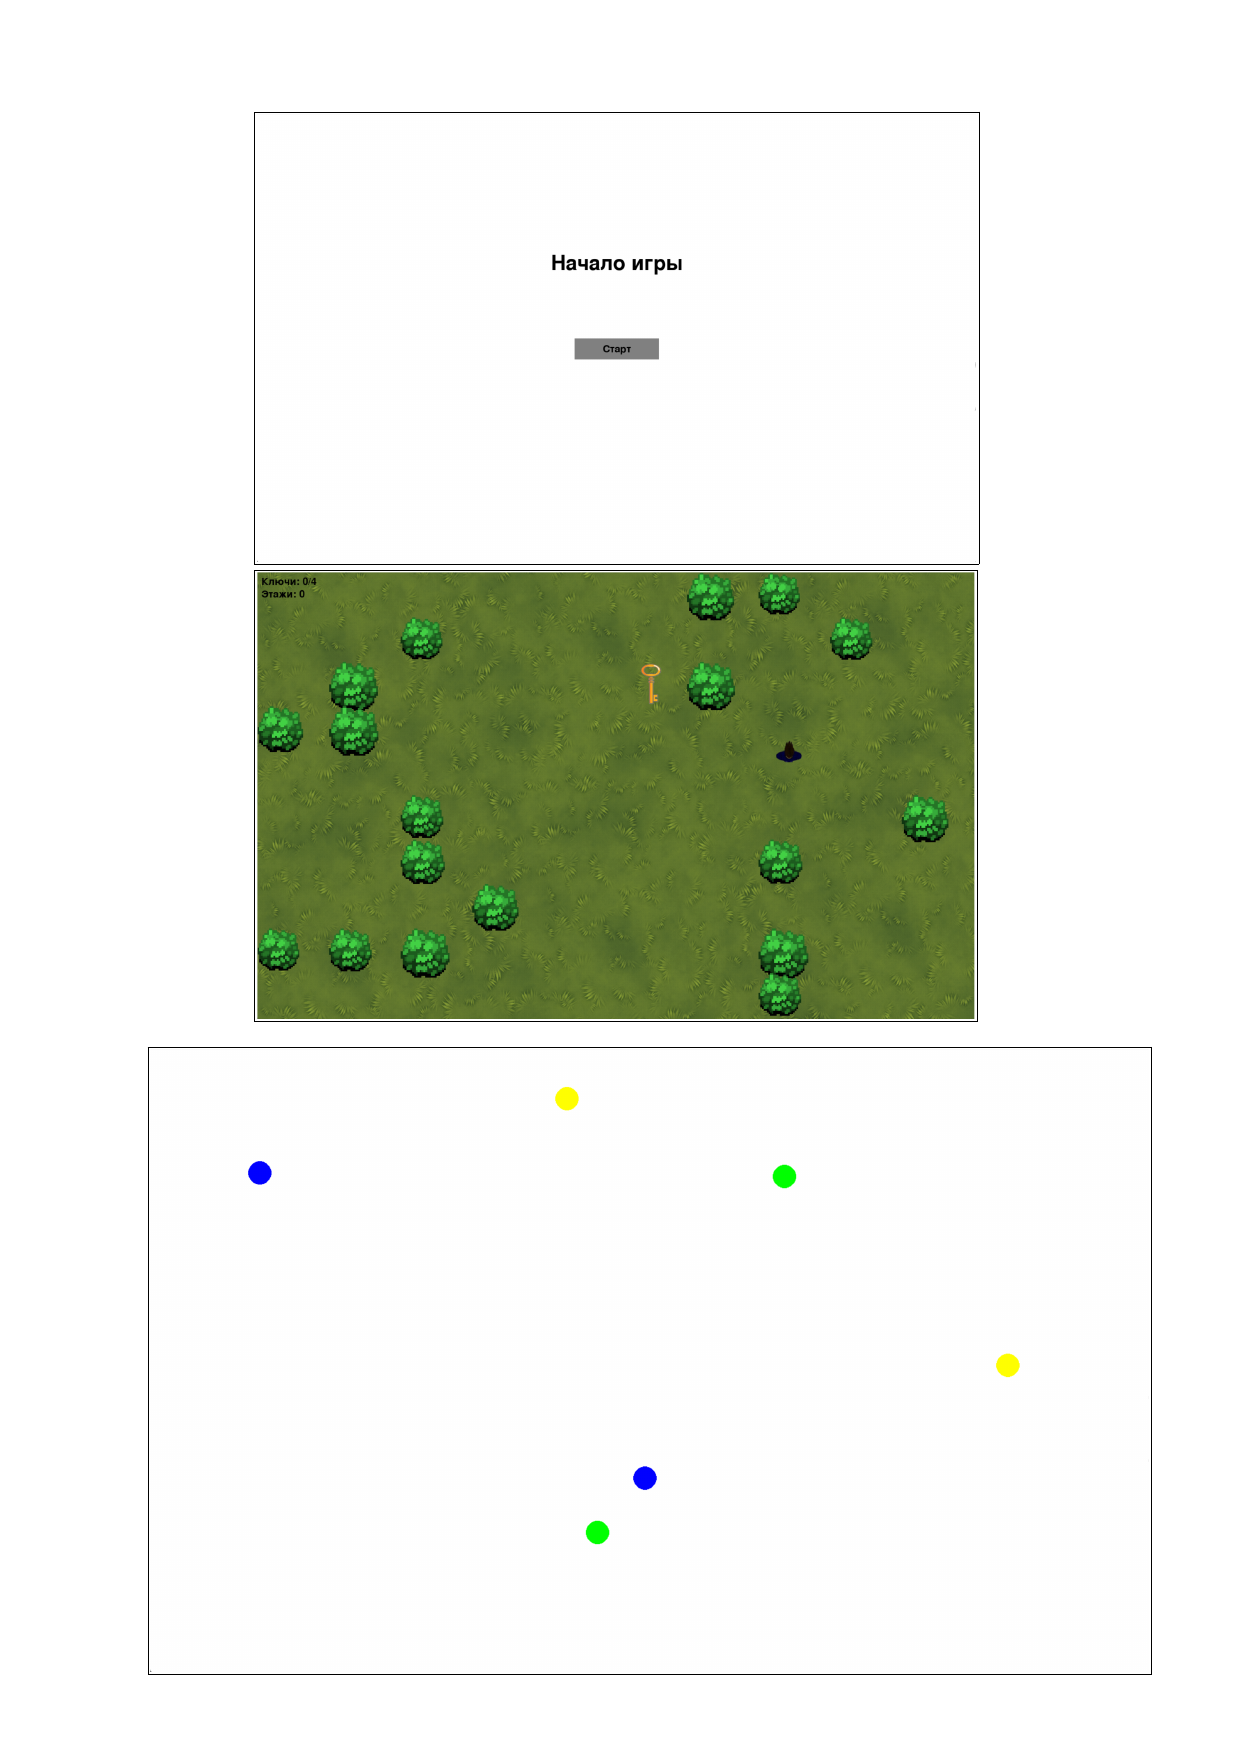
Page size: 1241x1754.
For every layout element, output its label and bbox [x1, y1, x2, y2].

picture [257, 572, 975, 1019]
picture [150, 1049, 1149, 1672]
picture [257, 114, 976, 562]
